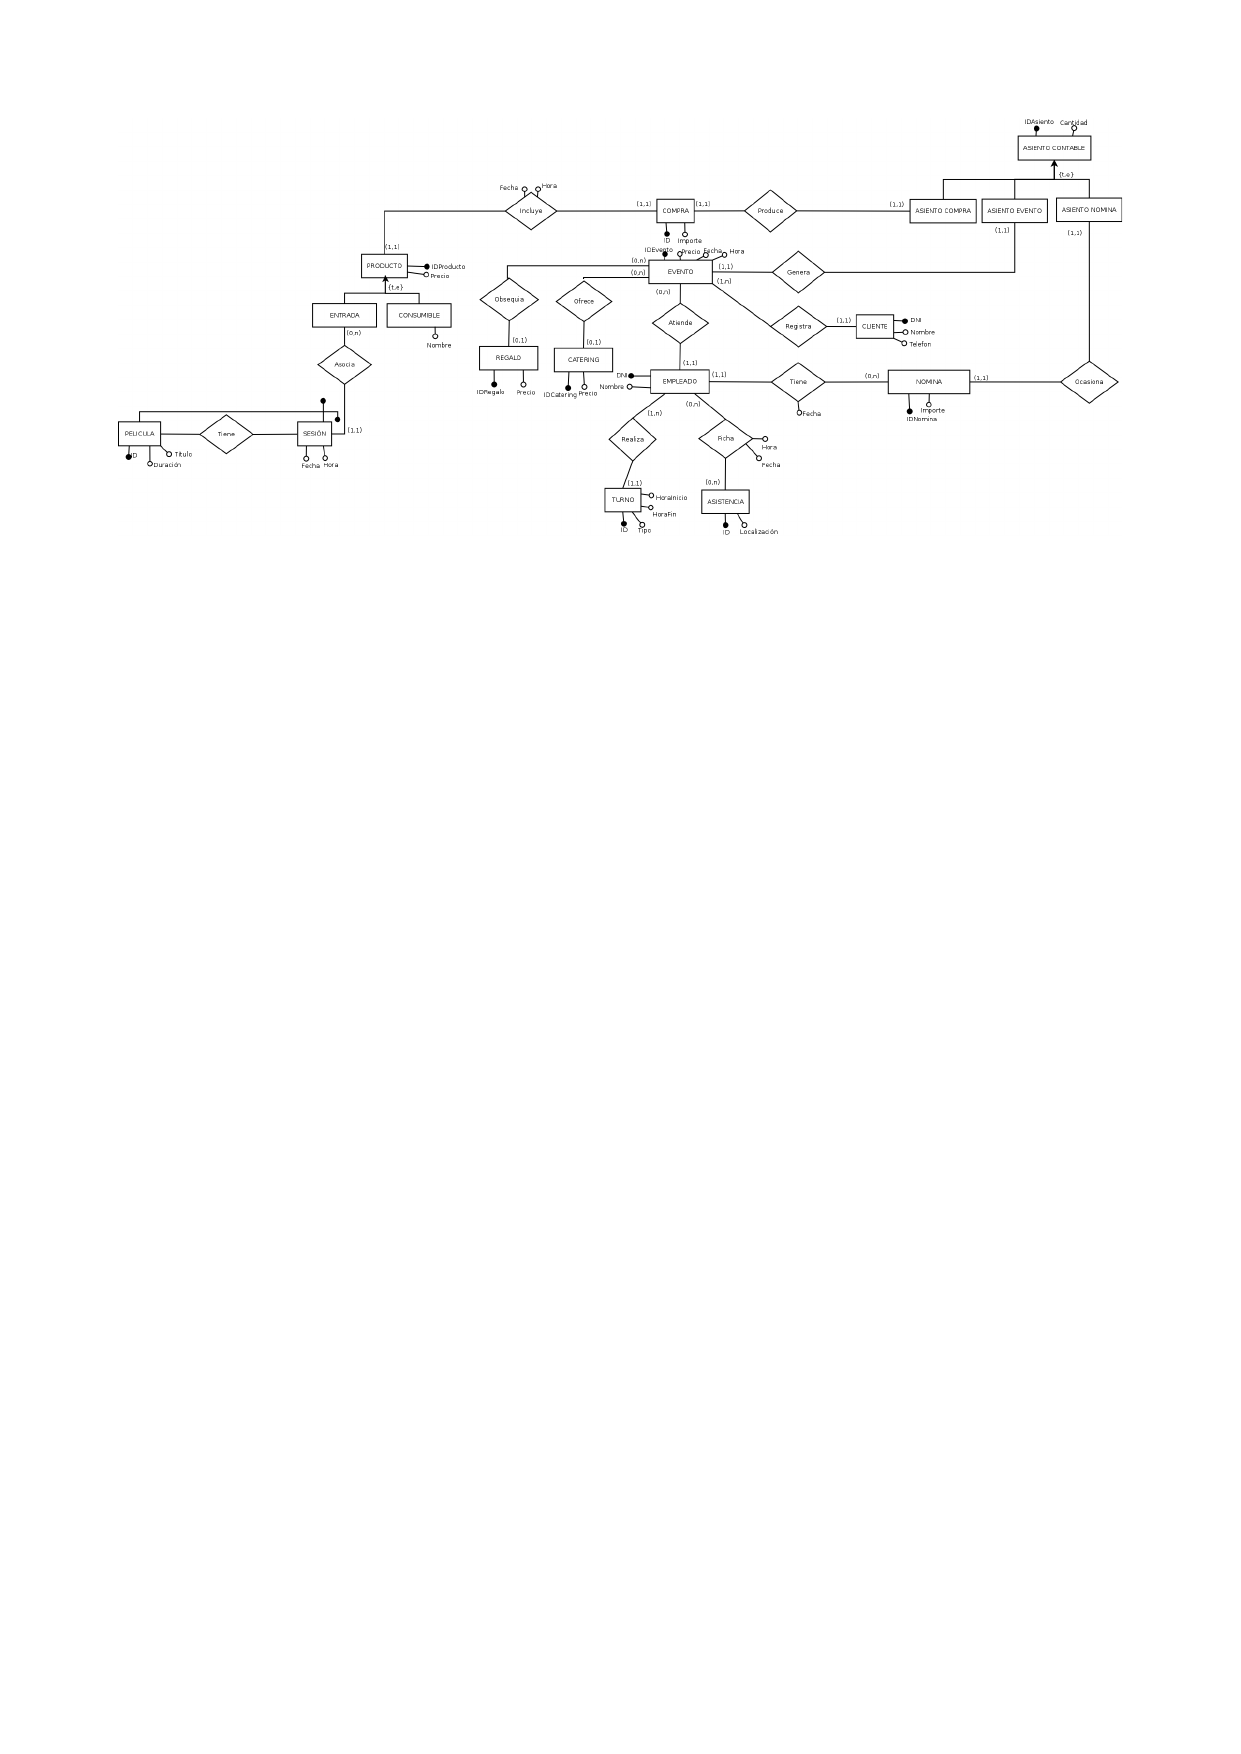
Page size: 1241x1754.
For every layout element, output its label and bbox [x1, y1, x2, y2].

picture [118, 118, 1123, 536]
